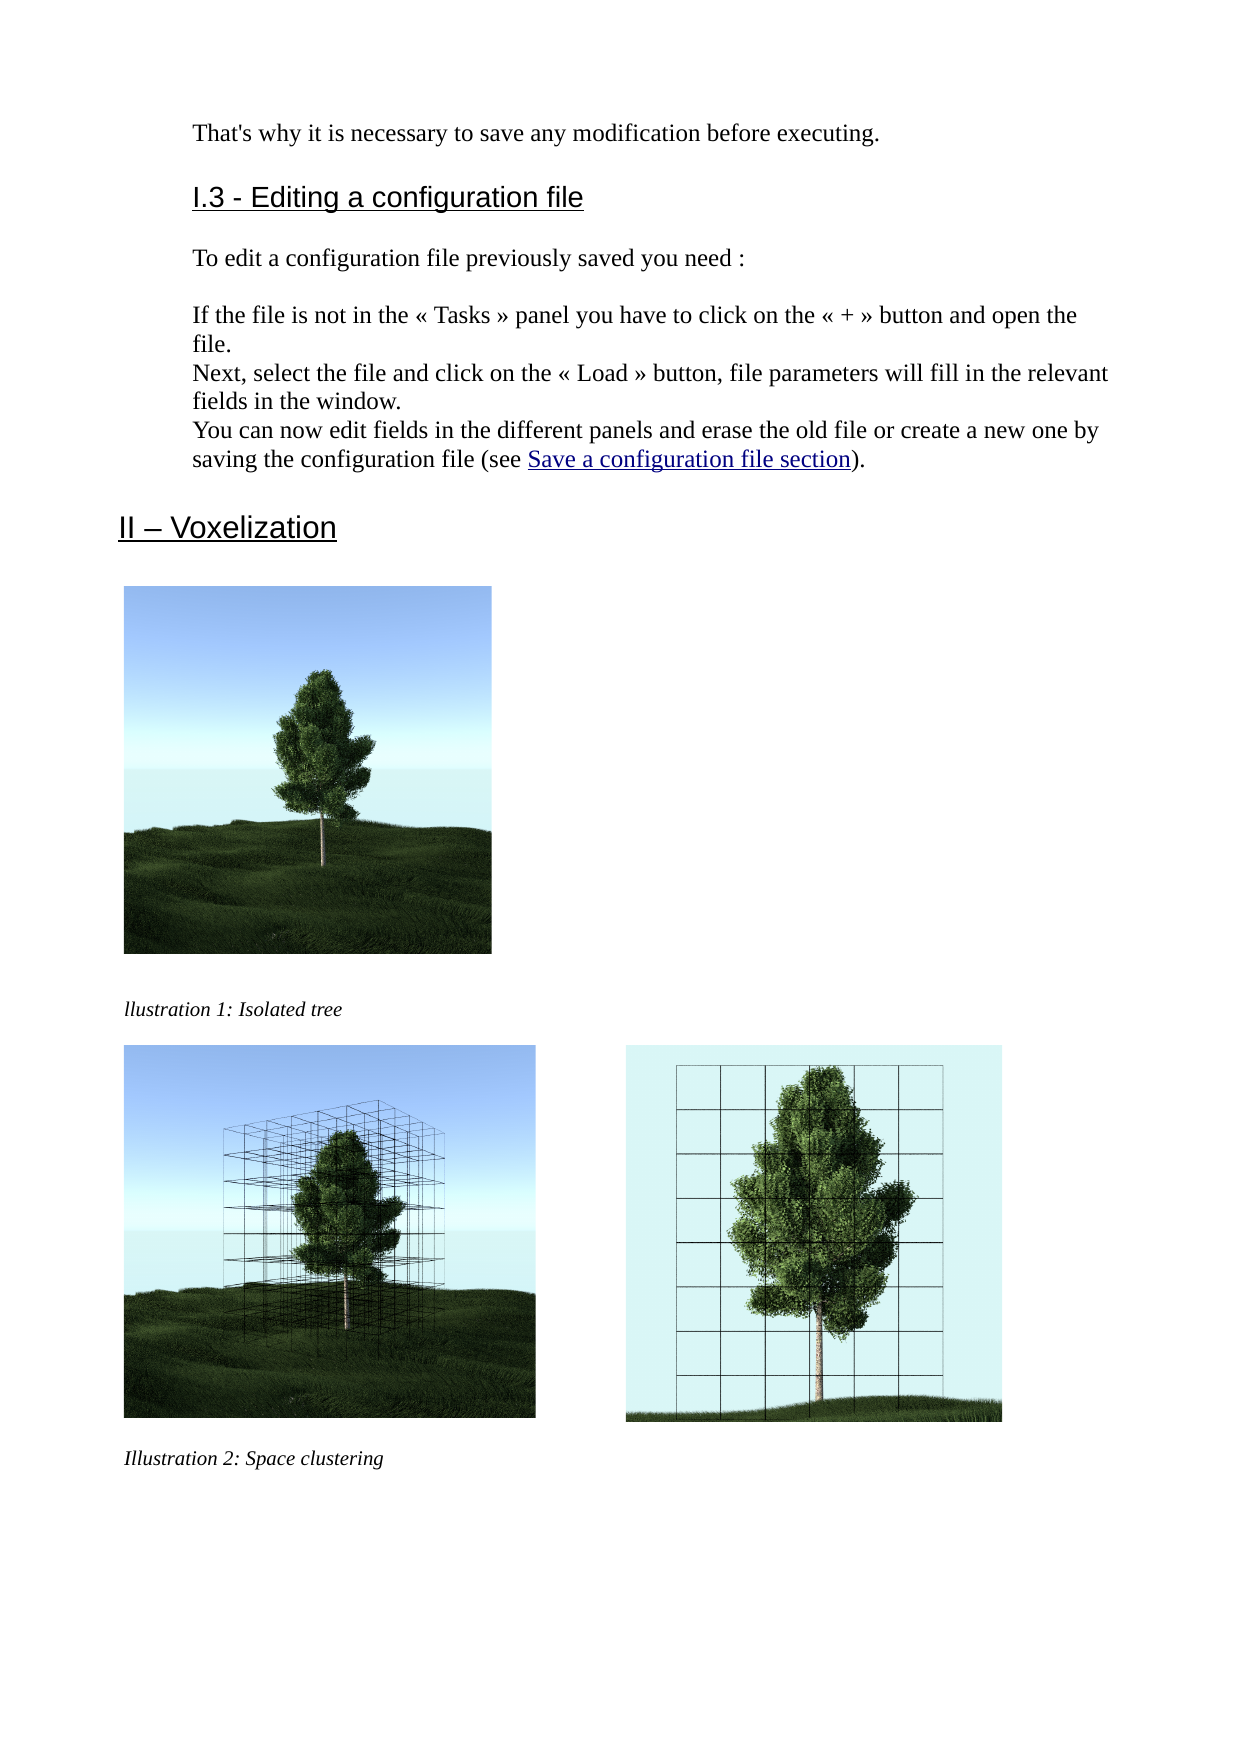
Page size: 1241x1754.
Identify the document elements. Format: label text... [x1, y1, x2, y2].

table_cell [620, 1040, 1122, 1427]
table_cell llustration 1: Isolated tree [118, 979, 620, 1039]
subtitle II – Voxelization [118, 509, 1122, 544]
picture [625, 1045, 1003, 1422]
table_cell [620, 979, 1122, 1039]
picture [123, 586, 492, 954]
picture [123, 1045, 536, 1418]
table_header [620, 581, 1122, 979]
text You can now edit fields in the different panels and erase the old file or create a new one by saving the configuration file (see Save a configuration file section). [192, 415, 1122, 473]
text That's why it is necessary to save any modification before executing. [192, 118, 1122, 147]
table_cell [118, 1040, 620, 1427]
table_header [118, 581, 620, 979]
table_cell Illustration 2: Space clustering [118, 1427, 620, 1488]
text To edit a configuration file previously saved you need : [192, 243, 1122, 271]
text Next, select the file and click on the « Load » button, file parameters will fill in the relevant fields in the window. [192, 358, 1122, 415]
table_cell [620, 1427, 1122, 1488]
text If the file is not in the « Tasks » panel you have to click on the « + » button and open the file. [192, 300, 1122, 358]
subtitle I.3 - Editing a configuration file [192, 180, 1122, 214]
